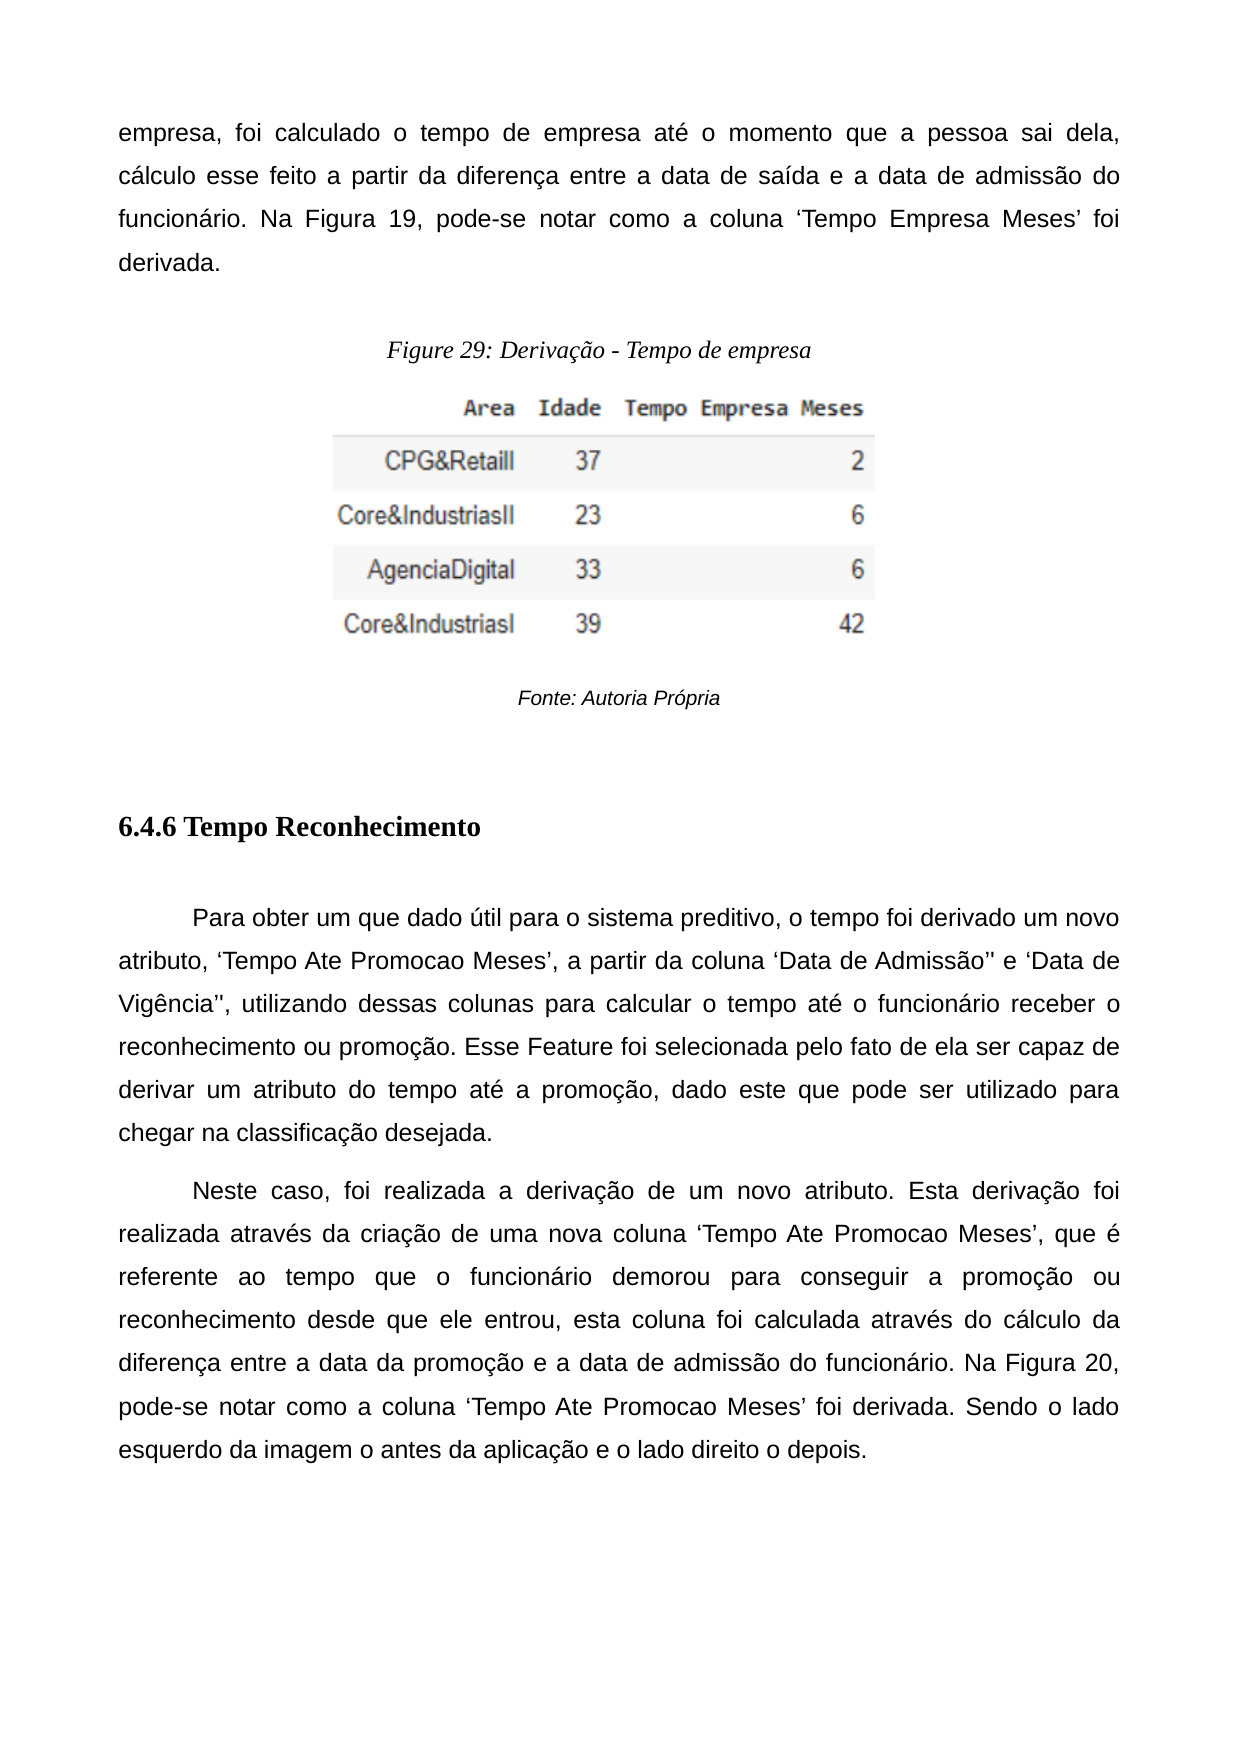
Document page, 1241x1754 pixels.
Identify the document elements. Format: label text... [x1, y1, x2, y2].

text empresa, foi calculado o tempo de empresa até o momento que a pessoa sai dela, cálculo esse feito a partir da diferença entre a data de saída e a data de admissão do funcionário. Na Figura 19, pode-se notar como a coluna ‘Tempo Empresa Meses’ foi derivada. [118, 118, 1122, 276]
text Figure 29: Derivação - Tempo de empresa [312, 335, 889, 364]
subtitle 6.4.6 Tempo Reconhecimento [118, 809, 1122, 842]
text Neste caso, foi realizada a derivação de um novo atributo. Esta derivação foi realizada através da criação de uma nova coluna ‘Tempo Ate Promocao Meses’, que é referente ao tempo que o funcionário demorou para conseguir a promoção ou reconhecimento desde que ele entrou, esta coluna foi calculada através do cálculo da diferença entre a data da promoção e a data de admissão do funcionário. Na Figura 20, pode-se notar como a coluna ‘Tempo Ate Promocao Meses’ foi derivada. Sendo o lado esquerdo da imagem o antes da aplicação e o lado direito o depois. [118, 1176, 1122, 1463]
text Para obter um que dado útil para o sistema preditivo, o tempo foi derivado um novo atributo, ‘Tempo Ate Promocao Meses’, a partir da coluna ‘Data de Admissão’' e ‘Data de Vigência’', utilizando dessas colunas para calcular o tempo até o funcionário receber o reconhecimento ou promoção. Esse Feature foi selecionada pelo fato de ela ser capaz de derivar um atributo do tempo até a promoção, dado este que pode ser utilizado para chegar na classificação desejada. [118, 902, 1122, 1147]
text Fonte: Autoria Própria [118, 305, 1122, 710]
picture [332, 384, 875, 652]
